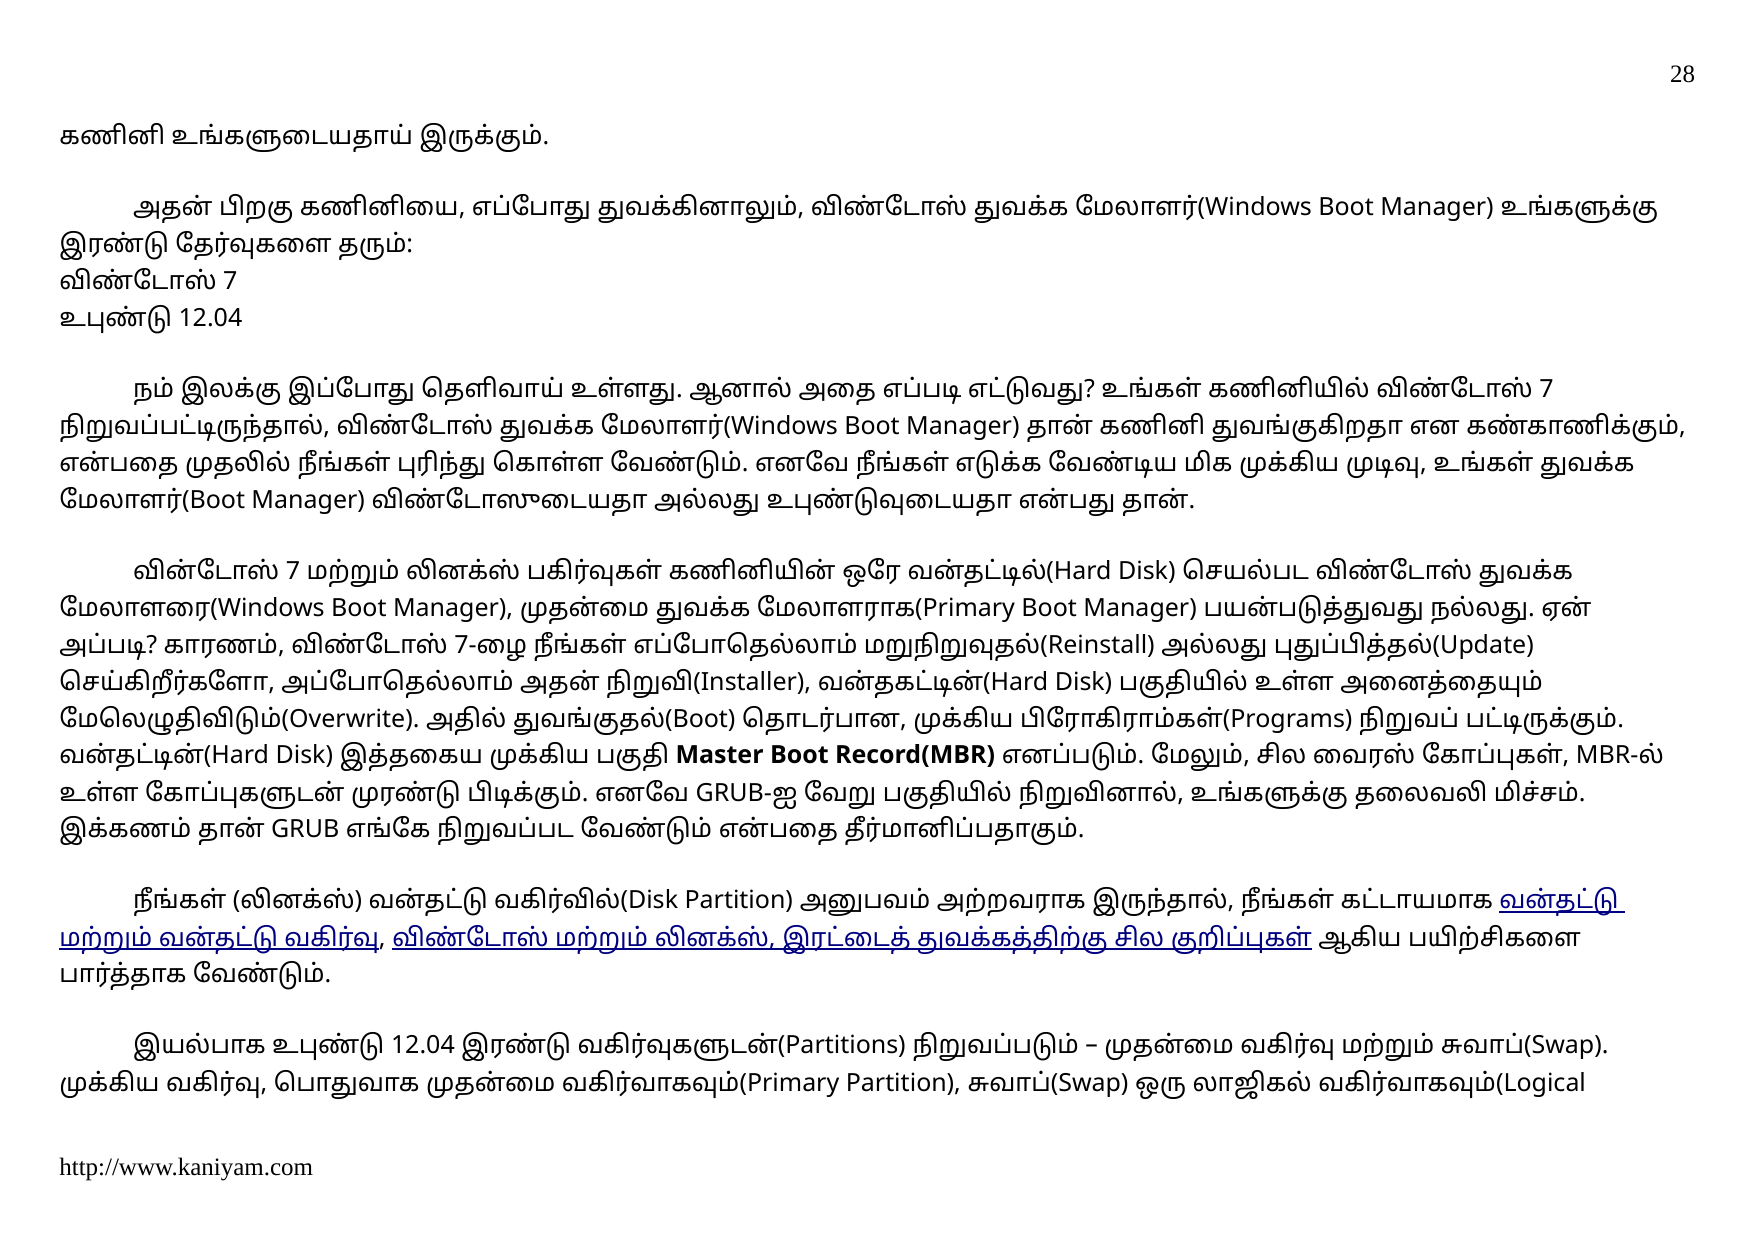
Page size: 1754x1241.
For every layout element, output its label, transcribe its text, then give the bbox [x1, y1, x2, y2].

list உபுண்டு 12.04 [59, 299, 1695, 336]
text வின்டோஸ் 7 மற்றும் லினக்ஸ் பகிர்வுகள் கணினியின் ஒரே வன்தட்டில்(Hard Disk) செயல்பட விண்டோஸ் துவக்க மேலாளரை(Windows Boot Manager), முதன்மை துவக்க மேலாளராக(Primary Boot Manager) பயன்படுத்துவது நல்லது. ஏன் அப்படி? காரணம், விண்டோஸ் 7-ழை நீங்கள் எப்போதெல்லாம் மறுநிறுவுதல்(Reinstall) அல்லது புதுப்பித்தல்(Update) செய்கிறீர்களோ, அப்போதெல்லாம் அதன் நிறுவி(Installer), வன்தகட்டின்(Hard Disk) பகுதியில் உள்ள அனைத்தையும் மேலெழுதிவிடும்(Overwrite). அதில் துவங்குதல்(Boot) தொடர்பான, முக்கிய பிரோகிராம்கள்(Programs) நிறுவப் பட்டிருக்கும். வன்தட்டின்(Hard Disk) இத்தகைய முக்கிய பகுதி Master Boot Record(MBR) எனப்படும். மேலும், சில வைரஸ் கோப்புகள், MBR-ல் உள்ள கோப்புகளுடன் முரண்டு பிடிக்கும். எனவே GRUB-ஐ வேறு பகுதியில் நிறுவினால், உங்களுக்கு தலைவலி மிச்சம். இக்கணம் தான் GRUB எங்கே நிறுவப்பட வேண்டும் என்பதை தீர்மானிப்பதாகும். [59, 552, 1695, 848]
text நம் இலக்கு இப்போது தெளிவாய் உள்ளது. ஆனால் அதை எப்படி எட்டுவது? உங்கள் கணினியில் விண்டோஸ் 7 நிறுவப்பட்டிருந்தால், விண்டோஸ் துவக்க மேலாளர்(Windows Boot Manager) தான் கணினி துவங்குகிறதா என கண்காணிக்கும், என்பதை முதலில் நீங்கள் புரிந்து கொள்ள வேண்டும். எனவே நீங்கள் எடுக்க வேண்டிய மிக முக்கிய முடிவு, உங்கள் துவக்க மேலாளர்(Boot Manager) விண்டோஸுடையதா அல்லது உபுண்டுவுடையதா என்பது தான். [59, 370, 1695, 518]
text நீங்கள் (லினக்ஸ்) வன்தட்டு வகிர்வில்(Disk Partition) அனுபவம் அற்றவராக இருந்தால், நீங்கள் கட்டாயமாக வன்தட்டு மற்றும் வன்தட்டு வகிர்வு, விண்டோஸ் மற்றும் லினக்ஸ், இரட்டைத் துவக்கத்திற்கு சில குறிப்புகள் ஆகிய பயிற்சிகளை பார்த்தாக வேண்டும். [59, 882, 1695, 993]
text அதன் பிறகு கணினியை, எப்போது துவக்கினாலும், விண்டோஸ் துவக்க மேலாளர்(Windows Boot Manager) உங்களுக்கு இரண்டு தேர்வுகளை தரும்: [59, 188, 1695, 262]
text இயல்பாக உபுண்டு 12.04 இரண்டு வகிர்வுகளுடன்(Partitions) நிறுவப்படும் – முதன்மை வகிர்வு மற்றும் சுவாப்(Swap). முக்கிய வகிர்வு, பொதுவாக முதன்மை வகிர்வாகவும்(Primary Partition), சுவாப்(Swap) ஒரு லாஜிகல் வகிர்வாகவும்(Logical [59, 1027, 1695, 1101]
list விண்டோஸ் 7 [59, 262, 1695, 299]
text கணினி உங்களுடையதாய் இருக்கும். [59, 117, 1695, 154]
